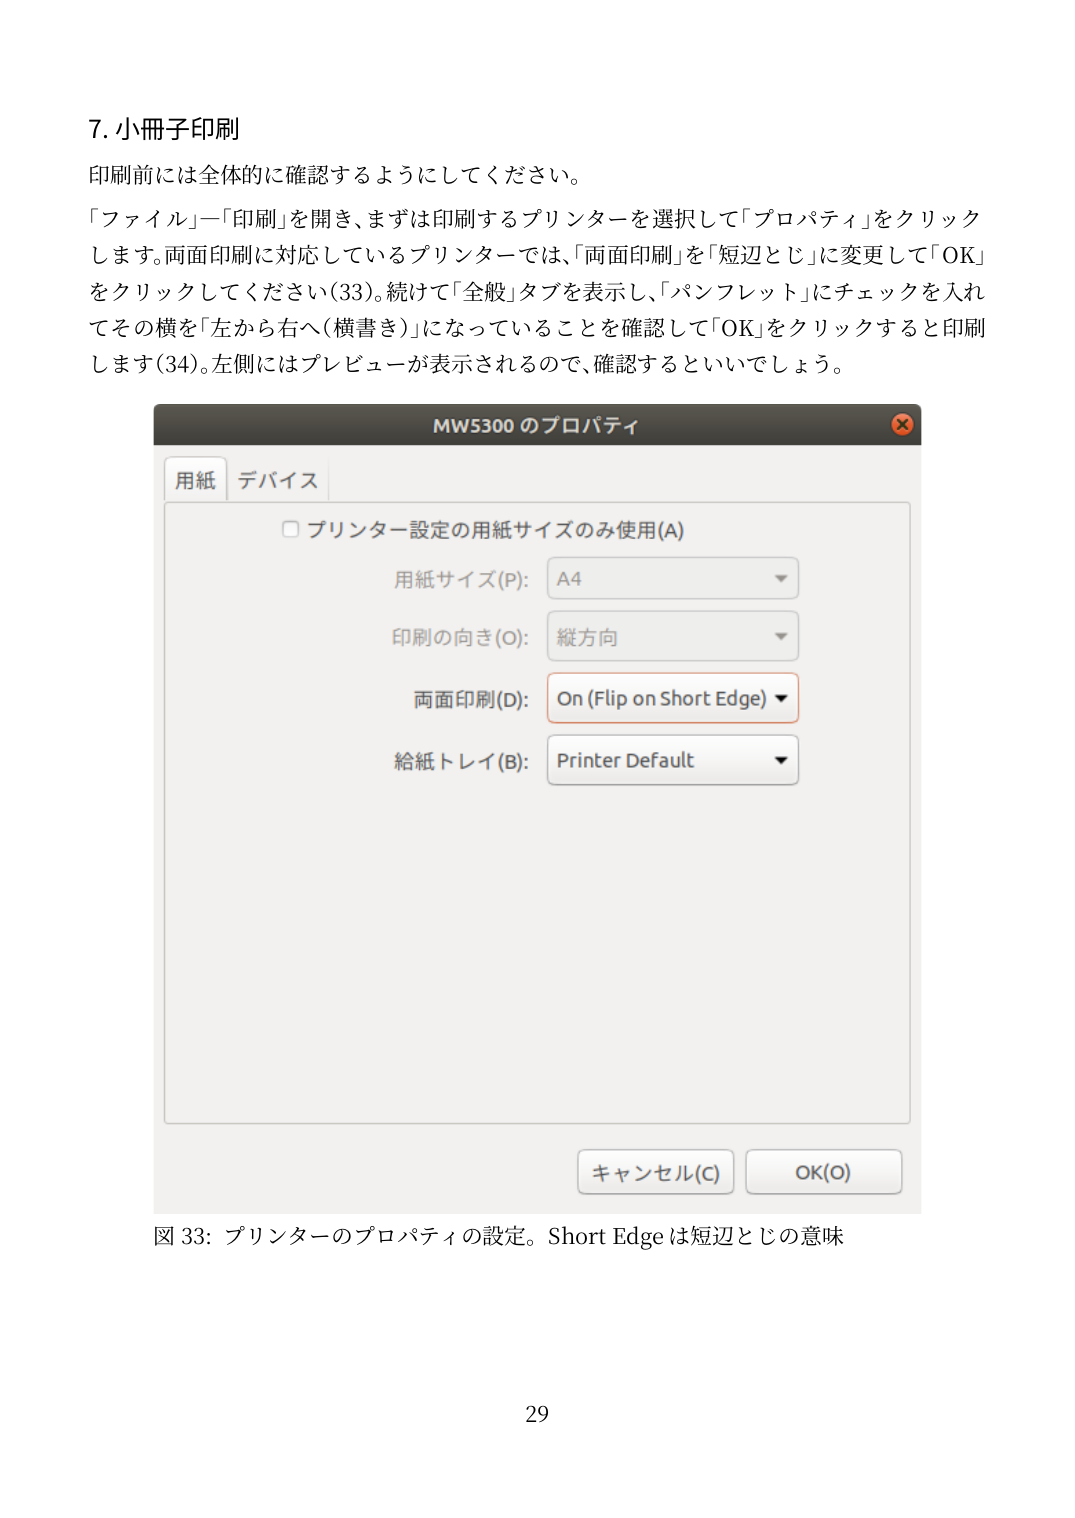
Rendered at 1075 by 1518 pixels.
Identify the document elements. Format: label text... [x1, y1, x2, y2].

text 「ファイル」―「印刷」を開き、まずは印刷するプリンターを選択して「プロパティ」をクリックします。両面印刷に対応しているプリンターでは、「両面印刷」を「短辺とじ」に変更して「OK」をクリックしてください（図 33）。続けて「全般」タブを表示し、「パンフレット」にチェックを入れてその横を「左から右へ（横書き）」になっていることを確認して「OK」をクリックすると印刷します（図 34）。左側にはプレビューが表示されるので、確認するといいでしょう。 [88, 202, 986, 378]
subtitle 小冊子印刷 [88, 109, 986, 146]
text 印刷前には全体的に確認するようにしてください。 [88, 158, 986, 189]
text 図 33: プリンターのプロパティの設定。Short Edgeは短辺とじの意味 [153, 1214, 921, 1251]
text 「ファイル」―「印刷」を開き、まずは印刷するプリンターを選択して「プロパティ」をクリックします。両面印刷に対応しているプリンターでは、「両面印刷」を「短辺とじ」に変更して「OK」をクリックしてください（図 33）。続けて「全般」タブを表示し、「パンフレット」にチェックを入れてその横を「左から右へ（横書き）」になっていることを確認して「OK」をクリックすると印刷します（図 34）。左側にはプレビューが表示されるので、確認するといいでしょう。 [153, 392, 921, 404]
picture [153, 404, 922, 1214]
text 「ファイル」―「印刷」を開き、まずは印刷するプリンターを選択して「プロパティ」をクリックします。両面印刷に対応しているプリンターでは、「両面印刷」を「短辺とじ」に変更して「OK」をクリックしてください（図 33）。続けて「全般」タブを表示し、「パンフレット」にチェックを入れてその横を「左から右へ（横書き）」になっていることを確認して「OK」をクリックすると印刷します（図 34）。左側にはプレビューが表示されるので、確認するといいでしょう。 [153, 1251, 921, 1272]
